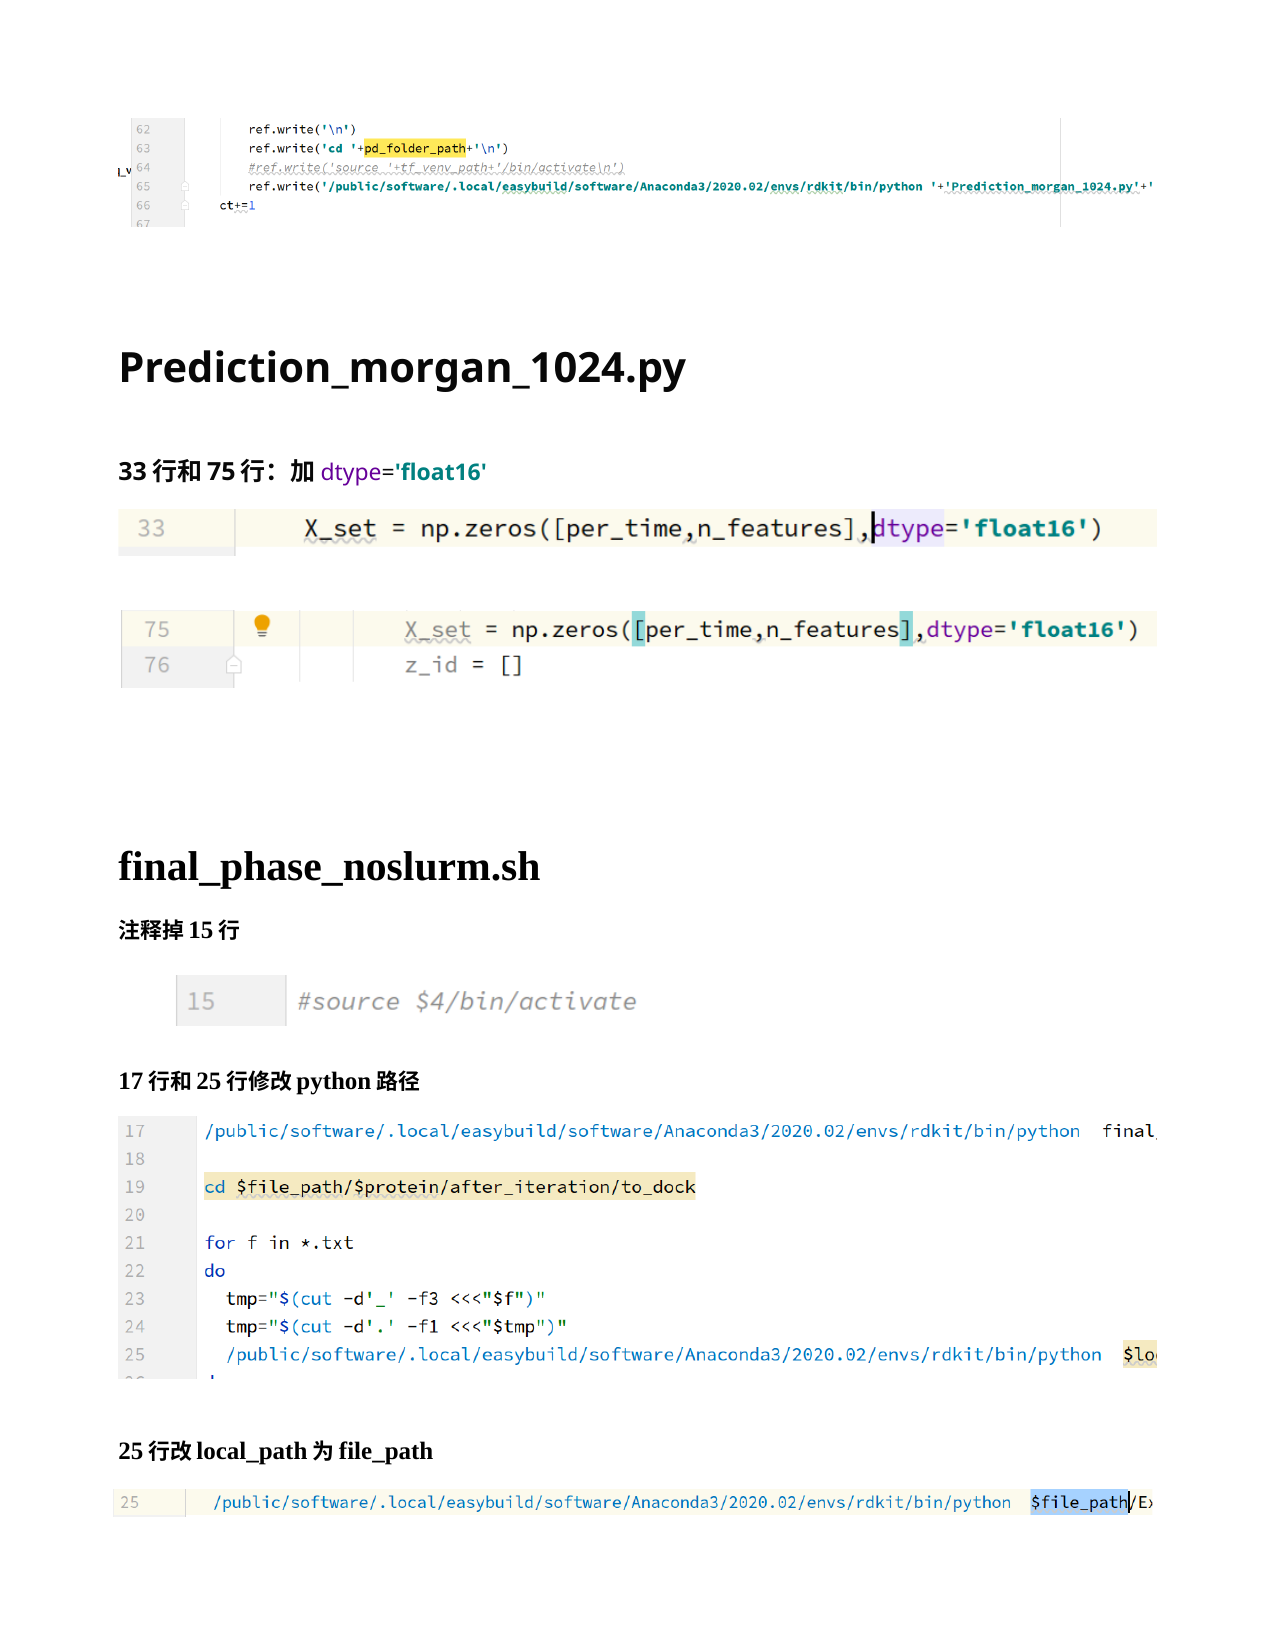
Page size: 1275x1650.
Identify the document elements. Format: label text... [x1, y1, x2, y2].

picture [167, 975, 651, 1026]
picture [118, 610, 1157, 688]
text Prediction_morgan_1024.py [118, 338, 1157, 395]
picture [113, 1489, 1153, 1517]
text 注释掉15行 [118, 913, 1157, 945]
picture [118, 509, 1157, 556]
text final_phase_noslurm.sh [118, 841, 1157, 889]
text 33行和75行：加dtype='float16' [118, 452, 1157, 488]
text 25行改local_path为file_path [118, 1434, 1157, 1466]
picture [118, 118, 1157, 227]
text 17行和25行修改python路径 [118, 1064, 1157, 1095]
picture [118, 1116, 1157, 1379]
